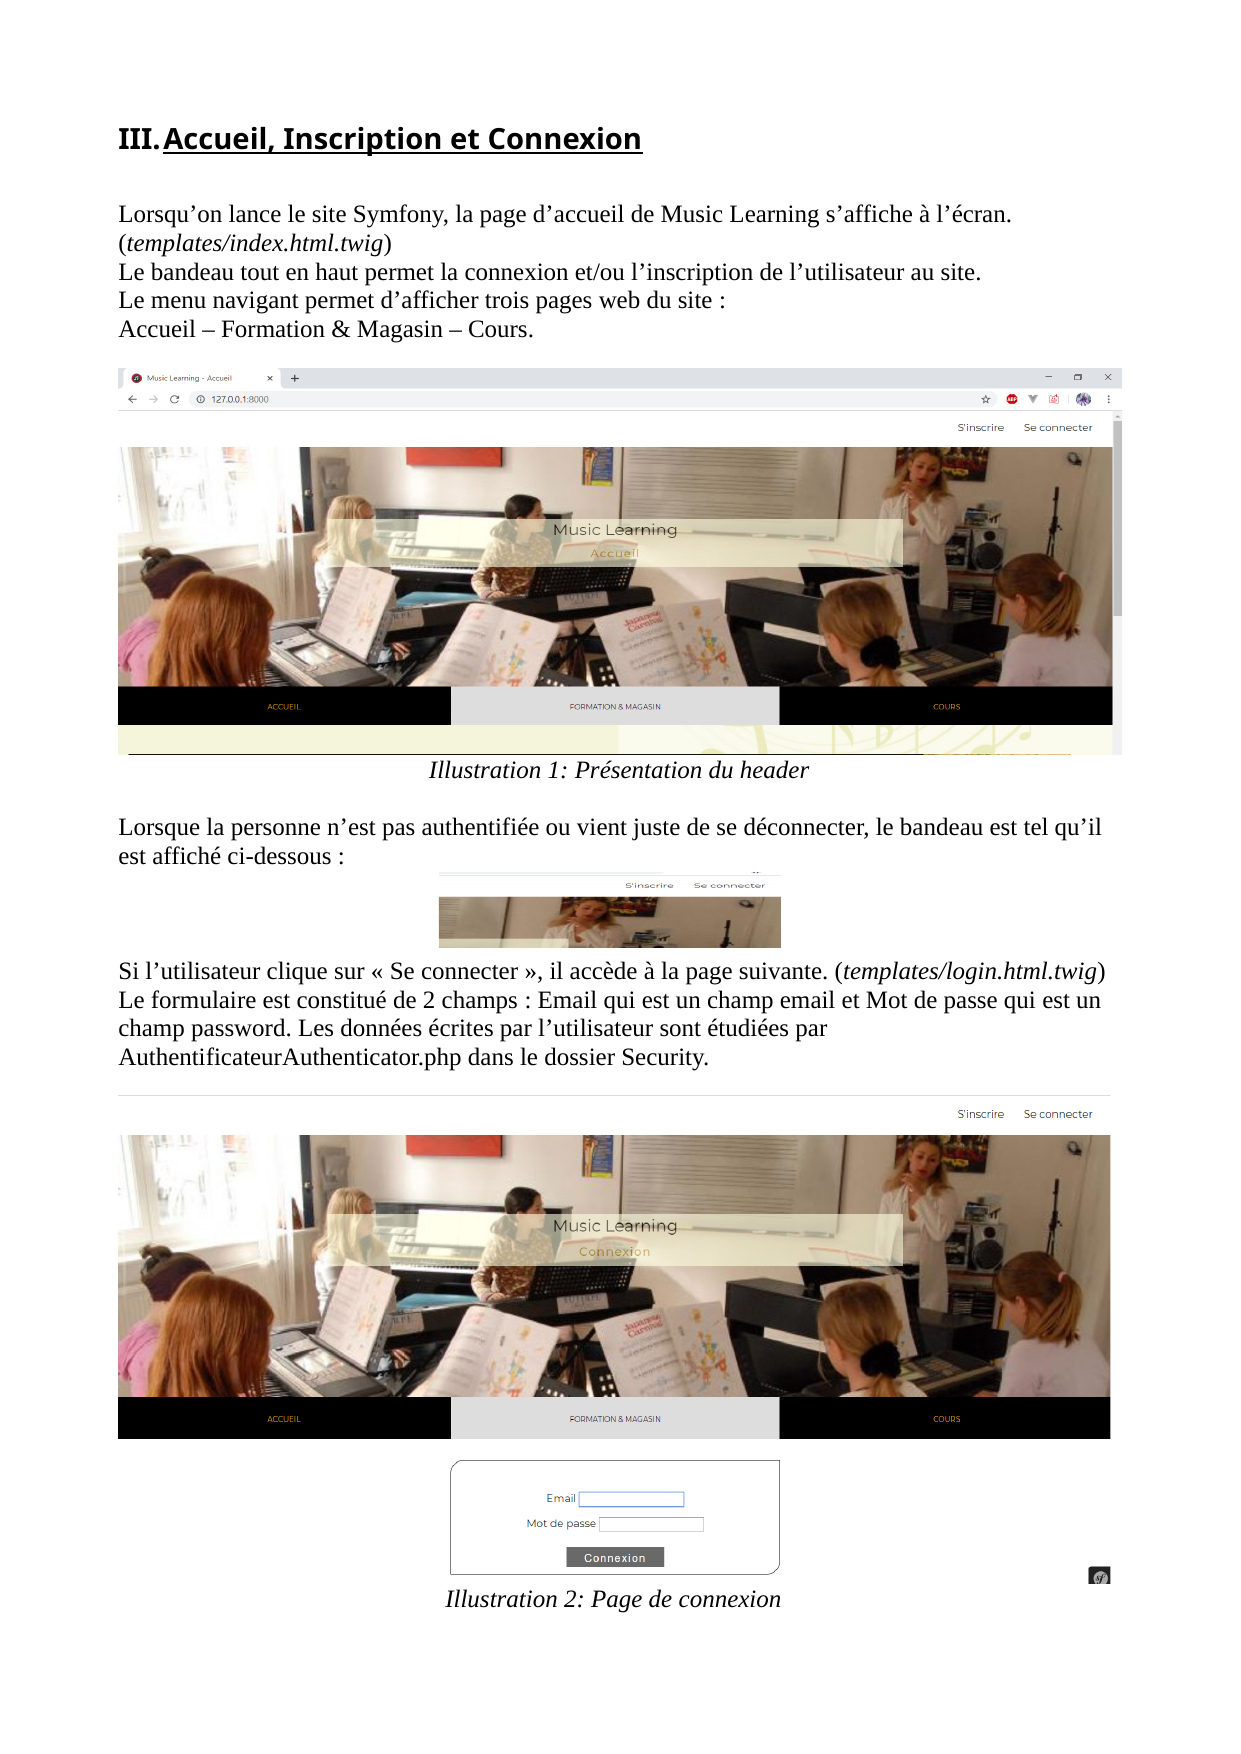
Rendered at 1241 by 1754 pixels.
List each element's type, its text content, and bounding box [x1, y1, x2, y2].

text Illustration 2: Page de connexion [118, 1584, 1111, 1613]
subtitle Accueil, Inscription et Connexion [118, 118, 1122, 158]
text Lorsqu’on lance le site Symfony, la page d’accueil de Music Learning s’affiche à l’écran. (templates/index.html.twig) [118, 199, 1122, 257]
text Illustration 1: Présentation du header [118, 755, 1122, 783]
text Accueil – Formation & Magasin – Cours. [118, 314, 1122, 343]
text Le bandeau tout en haut permet la connexion et/ou l’inscription de l’utilisateur au site. [118, 257, 1122, 285]
picture [768, 872, 781, 891]
text Si l’utilisateur clique sur « Se connecter », il accède à la page suivante. (templates/login.html.twig) [118, 956, 1122, 985]
picture [118, 1095, 1111, 1584]
text Le formulaire est constitué de 2 champs : Email qui est un champ email et Mot de passe qui est un champ password. Les données écrites par l’utilisateur sont étudiées par AuthentificateurAuthenticator.php dans le dossier Security. [118, 985, 1122, 1071]
text Lorsque la personne n’est pas authentifiée ou vient juste de se déconnecter, le bandeau est tel qu’il est affiché ci-dessous : [118, 812, 1122, 870]
picture [118, 368, 1123, 755]
text Le menu navigant permet d’afficher trois pages web du site : [118, 285, 1122, 314]
